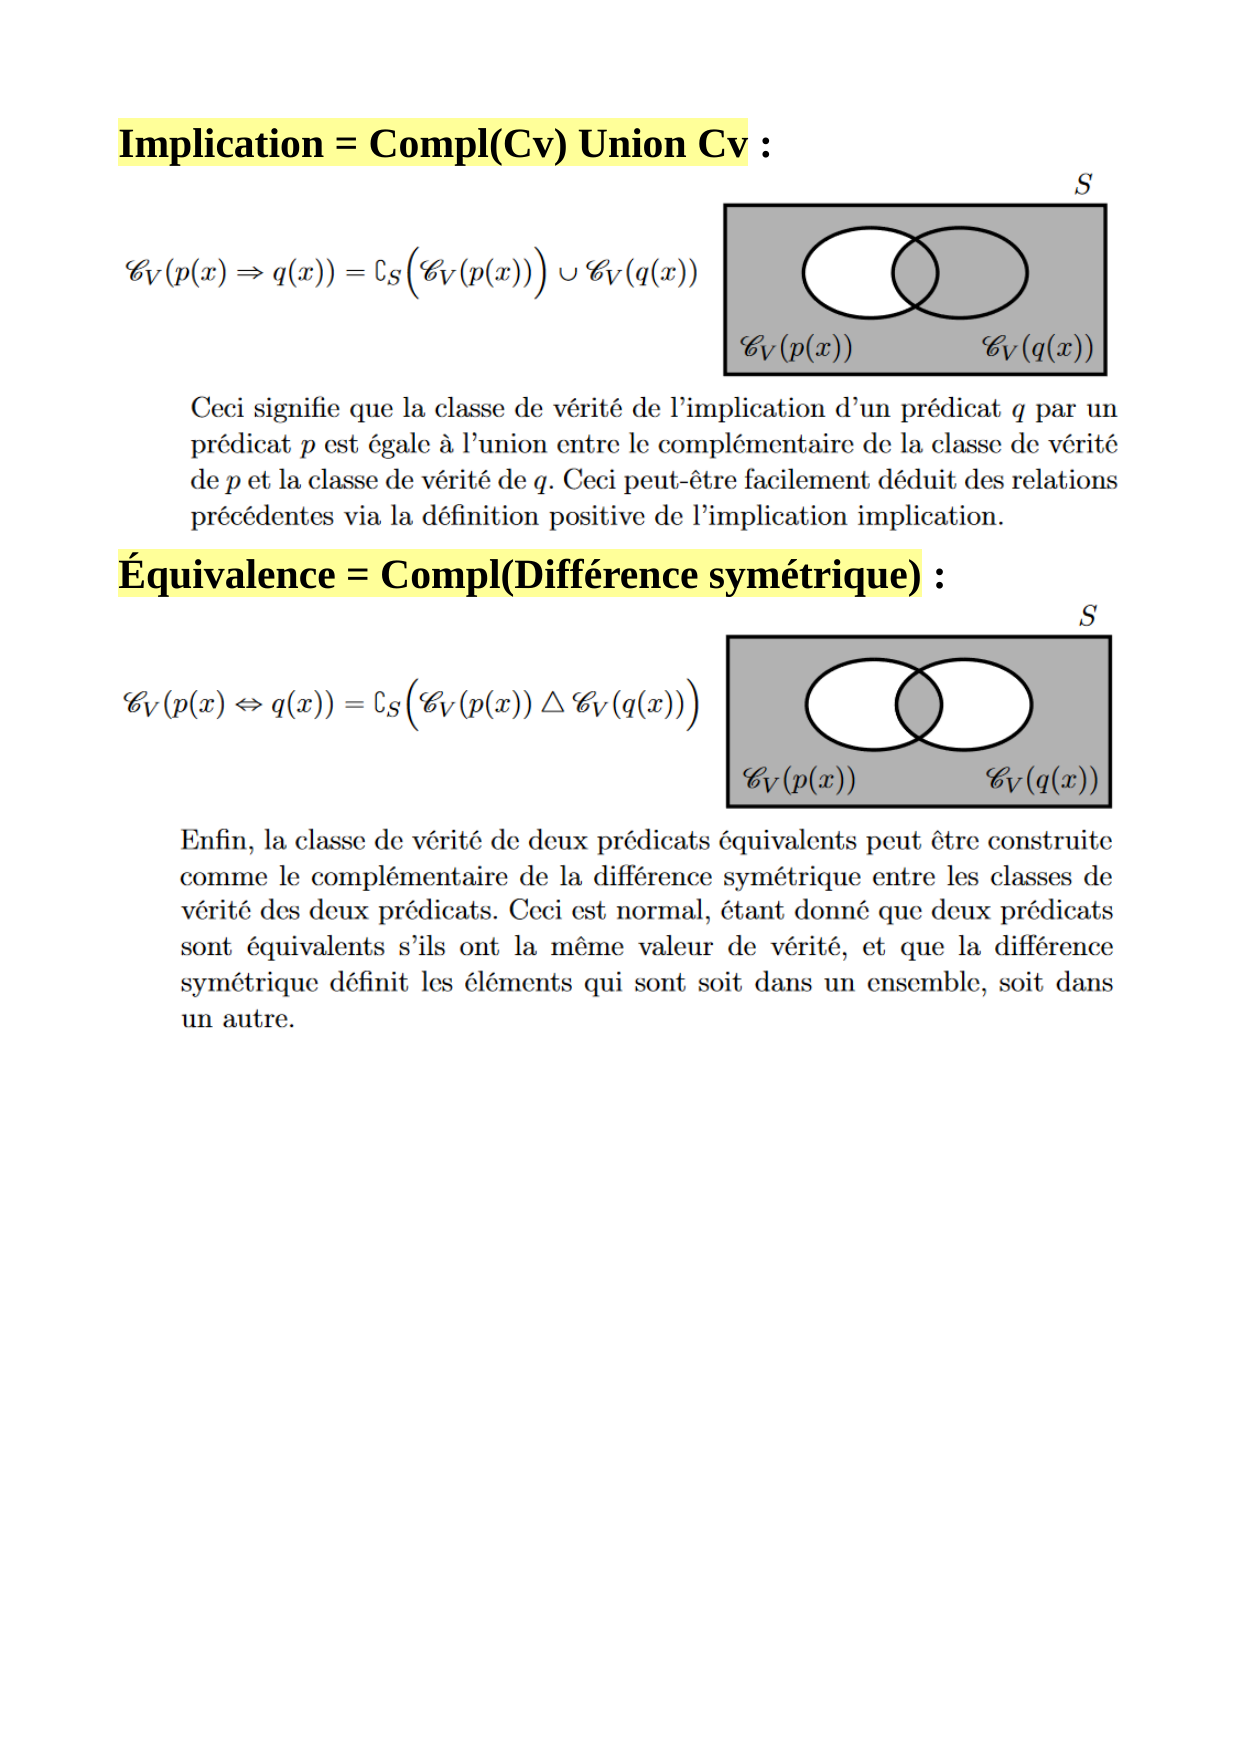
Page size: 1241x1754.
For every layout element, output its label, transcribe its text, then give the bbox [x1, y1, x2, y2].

text Équivalence = Compl(Différence symétrique) : [118, 549, 1122, 597]
text Implication = Compl(Cv) Union Cv : [118, 118, 1122, 166]
